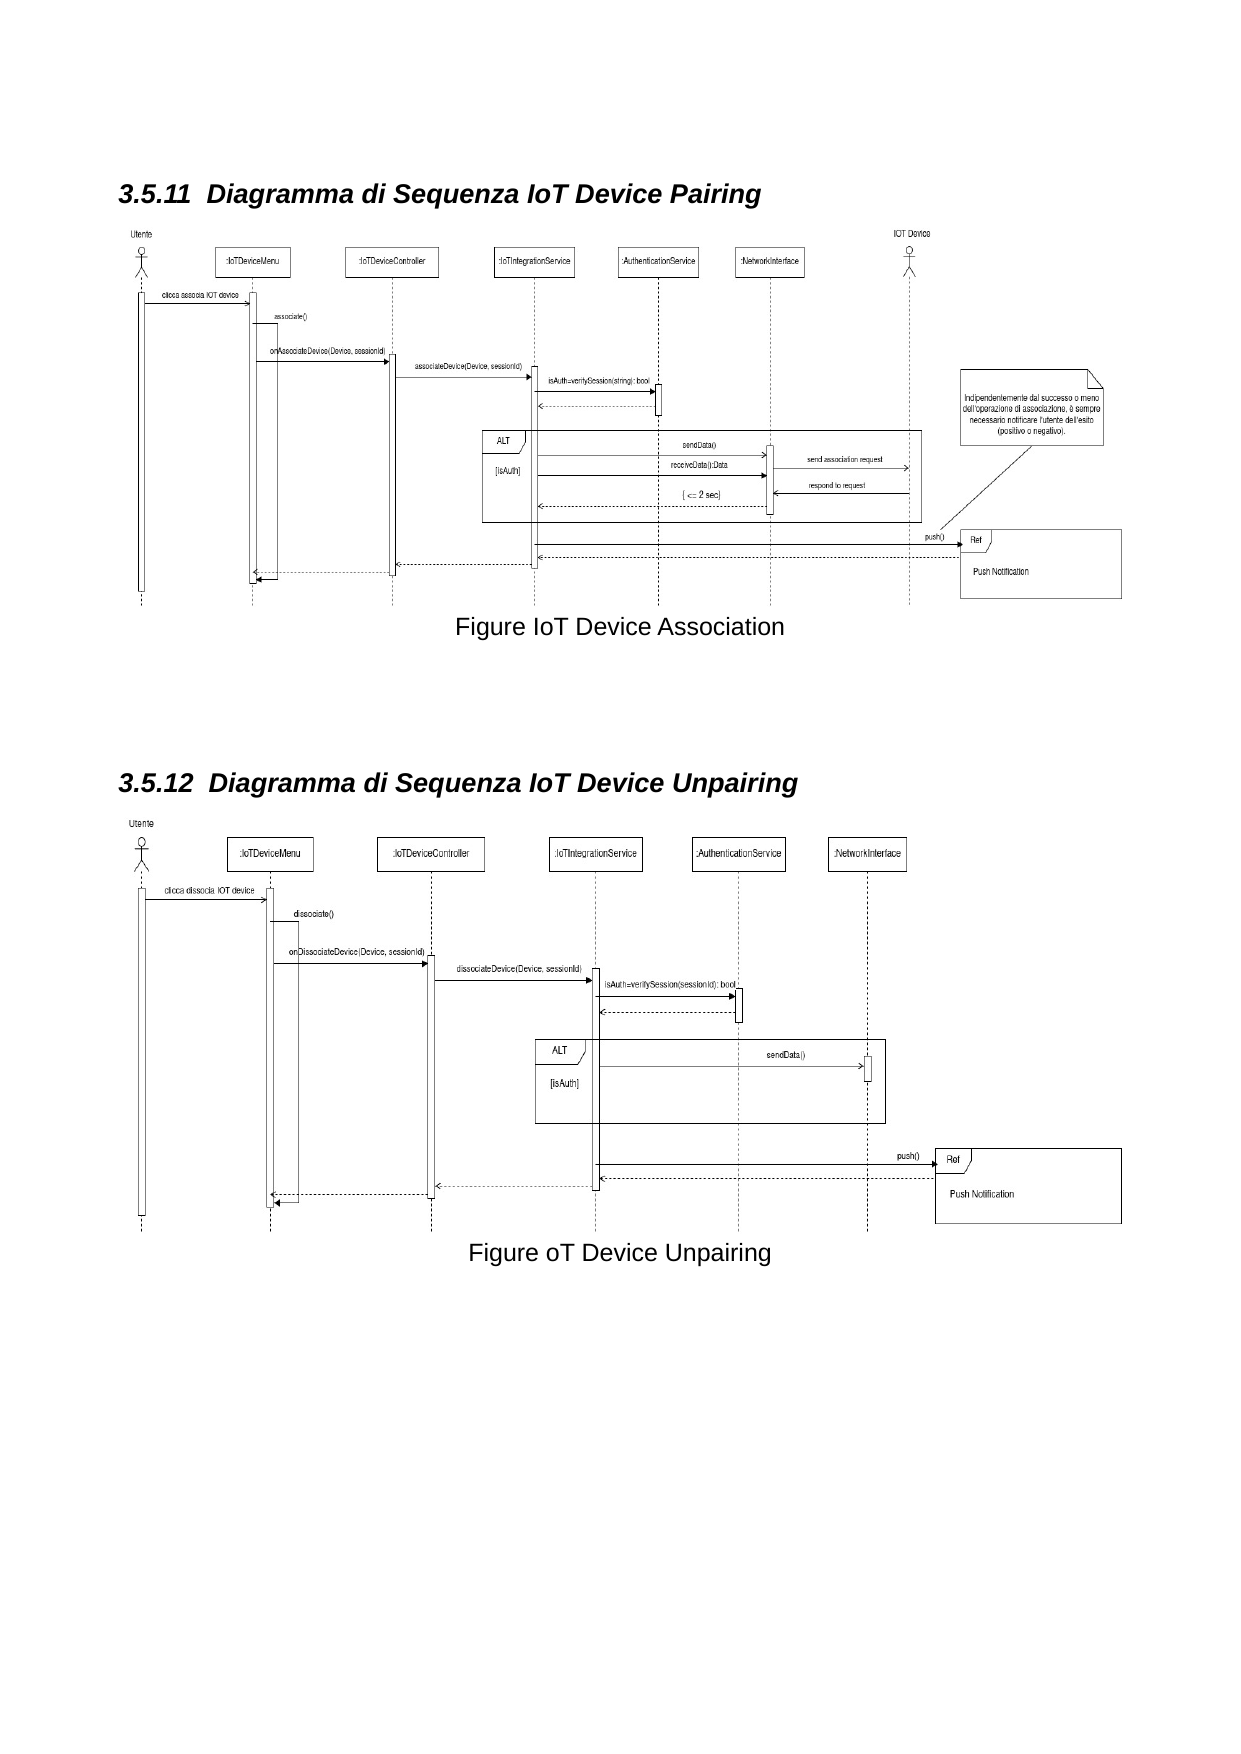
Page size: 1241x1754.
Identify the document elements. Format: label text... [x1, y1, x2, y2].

text Figure oT Device Unpairing [118, 1234, 1122, 1267]
picture [118, 811, 1123, 1234]
picture [118, 222, 1123, 608]
text Figure IoT Device Association [118, 608, 1122, 641]
subtitle 3.5.11 Diagramma di Sequenza IoT Device Pairing [118, 178, 1122, 209]
subtitle 3.5.12 Diagramma di Sequenza IoT Device Unpairing [118, 767, 1122, 798]
